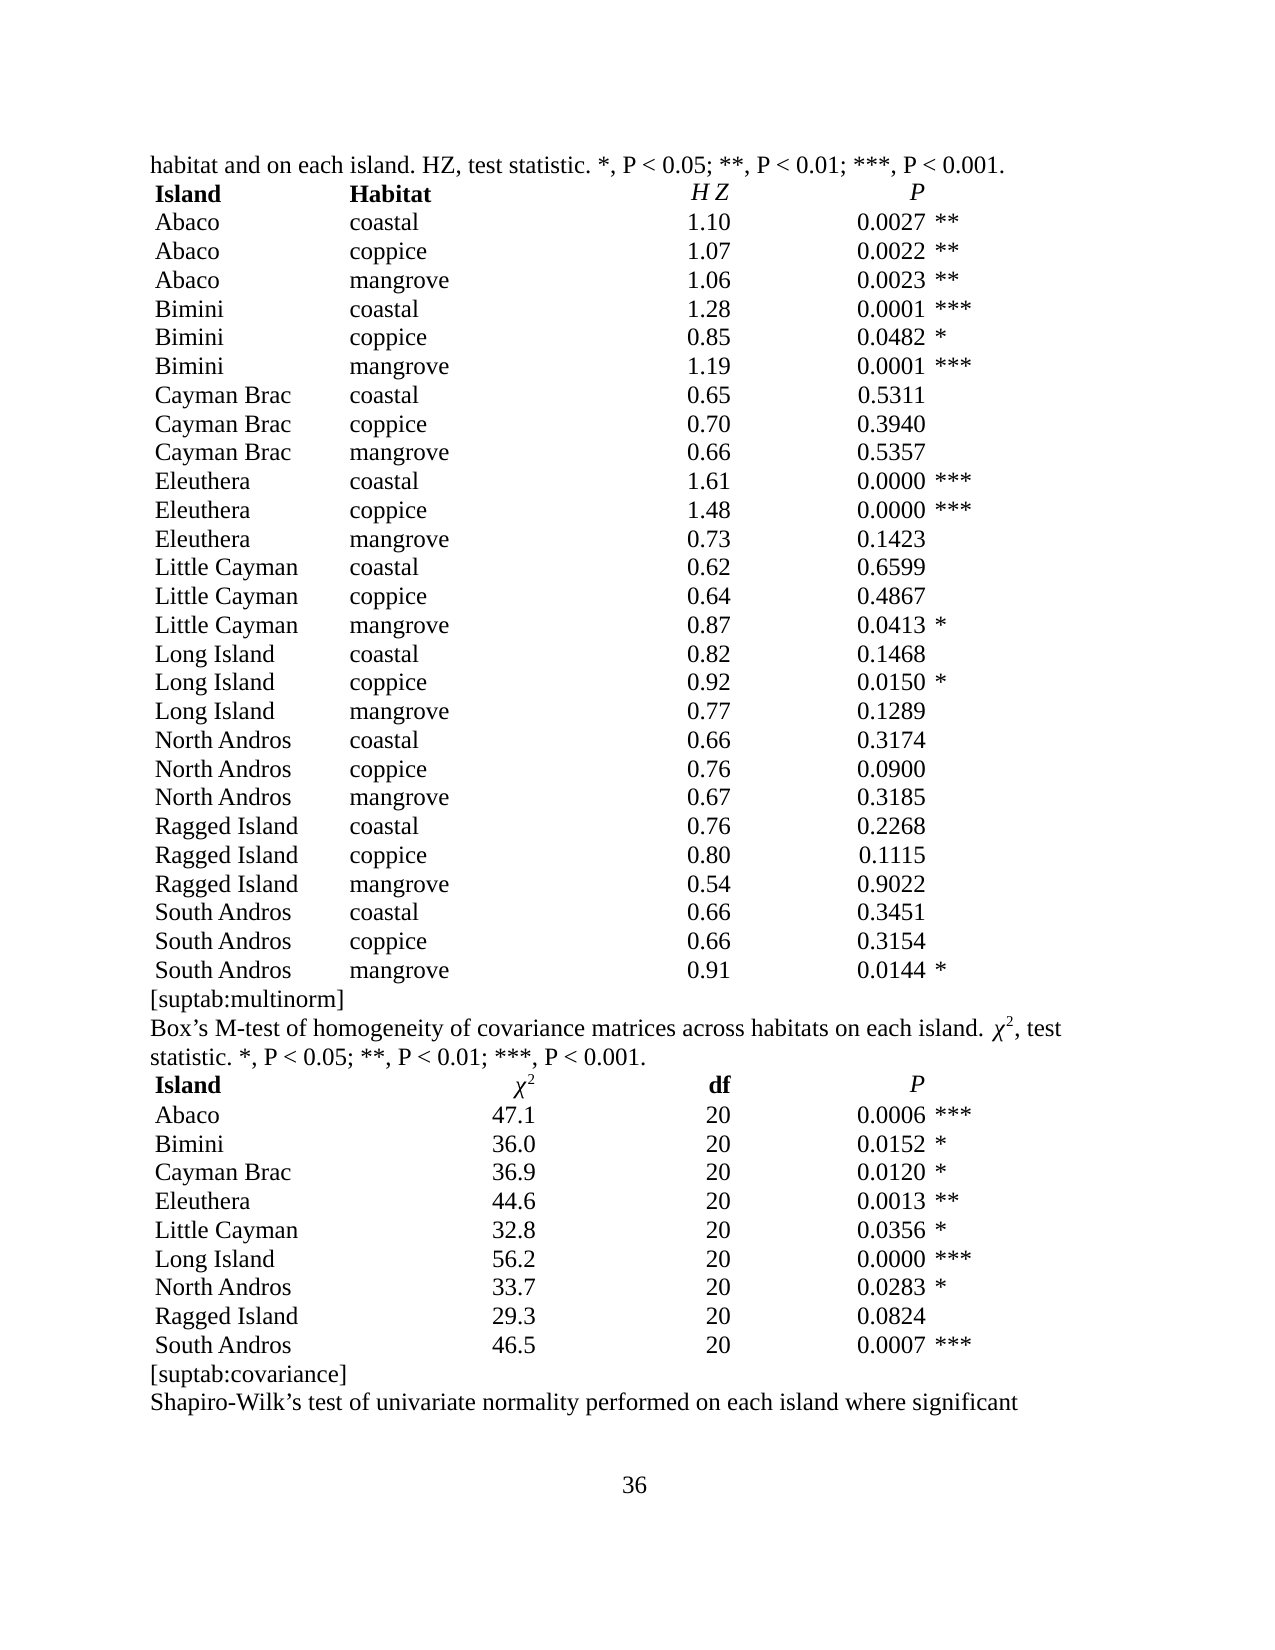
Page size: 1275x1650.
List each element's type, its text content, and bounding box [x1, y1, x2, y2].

table_cell [930, 581, 1125, 610]
table_cell [930, 811, 1125, 840]
table_cell [930, 840, 1125, 869]
table_cell coastal [345, 553, 540, 581]
table_cell *** [930, 294, 1125, 322]
table_cell 20 [540, 1301, 735, 1330]
table_cell Eleuthera [150, 524, 345, 552]
table_cell 20 [540, 1186, 735, 1215]
table_cell Long Island [150, 696, 345, 725]
table_cell 0.1468 [735, 639, 930, 667]
table_cell North Andros [150, 754, 345, 782]
table_cell [930, 409, 1125, 437]
table_cell Cayman Brac [150, 409, 345, 437]
table_cell coppice [345, 840, 540, 869]
table_cell 0.85 [540, 323, 735, 351]
table_cell 0.0001 [735, 351, 930, 380]
table_cell 0.0007 [735, 1330, 930, 1359]
table_cell 0.4867 [735, 581, 930, 610]
table_cell *** [930, 351, 1125, 380]
table_cell 0.70 [540, 409, 735, 437]
table_cell coppice [345, 581, 540, 610]
table_cell 1.07 [540, 236, 735, 265]
table_cell 0.54 [540, 869, 735, 897]
table_cell Little Cayman [150, 610, 345, 639]
table_cell 20 [540, 1330, 735, 1359]
table_cell *** [930, 495, 1125, 524]
table_cell 0.62 [540, 553, 735, 581]
table_cell 0.0000 [735, 466, 930, 495]
table_cell coppice [345, 495, 540, 524]
table_cell mangrove [345, 351, 540, 380]
table_cell 0.1115 [735, 840, 930, 869]
table_cell 0.66 [540, 926, 735, 955]
table_cell 46.5 [345, 1330, 540, 1359]
table_cell * [930, 955, 1125, 984]
table_cell [930, 926, 1125, 955]
text [suptab:multinorm] [150, 984, 1125, 1012]
table_cell mangrove [345, 955, 540, 984]
table_cell 0.0413 [735, 610, 930, 639]
table_cell 0.3185 [735, 783, 930, 811]
table_cell Abaco [150, 236, 345, 265]
table_cell Bimini [150, 1129, 345, 1157]
table_cell [930, 783, 1125, 811]
table_cell * [930, 1215, 1125, 1244]
table_cell 0.67 [540, 783, 735, 811]
table_cell Ragged Island [150, 869, 345, 897]
table_cell 0.82 [540, 639, 735, 667]
table_cell *** [930, 1100, 1125, 1129]
table_header [345, 1071, 540, 1100]
table_cell mangrove [345, 783, 540, 811]
table_cell 33.7 [345, 1273, 540, 1301]
text Shapiro-Wilk’s test of univariate normality performed on each island where significant [150, 1387, 1125, 1416]
table_cell 1.06 [540, 265, 735, 294]
table_cell 0.0482 [735, 323, 930, 351]
table_cell Eleuthera [150, 466, 345, 495]
table_cell 0.66 [540, 438, 735, 466]
table_cell coastal [345, 294, 540, 322]
table_cell 0.77 [540, 696, 735, 725]
table_cell coppice [345, 236, 540, 265]
table_cell 20 [540, 1158, 735, 1186]
table_cell mangrove [345, 696, 540, 725]
table_cell 0.91 [540, 955, 735, 984]
table_header [540, 179, 735, 207]
table_cell 32.8 [345, 1215, 540, 1244]
table_cell 0.66 [540, 725, 735, 754]
table_cell 0.0000 [735, 495, 930, 524]
table_cell 0.0120 [735, 1158, 930, 1186]
table_header [735, 1071, 930, 1100]
table_header [735, 179, 930, 207]
table_cell Little Cayman [150, 1215, 345, 1244]
table_cell 0.0152 [735, 1129, 930, 1157]
table_cell Eleuthera [150, 495, 345, 524]
table_cell 0.9022 [735, 869, 930, 897]
table_header [930, 179, 1125, 207]
table_cell 0.0356 [735, 1215, 930, 1244]
table_cell 0.1289 [735, 696, 930, 725]
table_cell ** [930, 1186, 1125, 1215]
table_cell 0.0283 [735, 1273, 930, 1301]
table_cell 0.76 [540, 811, 735, 840]
table_cell [930, 725, 1125, 754]
table_cell [930, 1301, 1125, 1330]
table_cell 1.28 [540, 294, 735, 322]
table_cell * [930, 323, 1125, 351]
table_cell Bimini [150, 351, 345, 380]
table_cell 0.1423 [735, 524, 930, 552]
table_cell 0.92 [540, 668, 735, 696]
table_cell 29.3 [345, 1301, 540, 1330]
table_cell Bimini [150, 323, 345, 351]
table_cell coppice [345, 323, 540, 351]
table_cell [930, 524, 1125, 552]
table_cell 0.64 [540, 581, 735, 610]
table_cell [930, 380, 1125, 409]
table_cell coppice [345, 409, 540, 437]
text Box’s M-test of homogeneity of covariance matrices across habitats on each island. , test statistic. *, P < 0.05; **, P < 0.01; ***, P < 0.001. [150, 1012, 1125, 1071]
table_cell 36.9 [345, 1158, 540, 1186]
table_cell Abaco [150, 208, 345, 236]
table_cell Abaco [150, 265, 345, 294]
table_cell 1.10 [540, 208, 735, 236]
table_cell 47.1 [345, 1100, 540, 1129]
table_cell 0.3451 [735, 898, 930, 926]
text habitat and on each island. HZ, test statistic. *, P < 0.05; **, P < 0.01; ***, P < 0.001. [150, 150, 1125, 179]
table_cell Abaco [150, 1100, 345, 1129]
table_cell coastal [345, 898, 540, 926]
table_cell 0.2268 [735, 811, 930, 840]
table_cell 0.0900 [735, 754, 930, 782]
table_cell 0.0013 [735, 1186, 930, 1215]
table_cell Cayman Brac [150, 438, 345, 466]
table_cell South Andros [150, 1330, 345, 1359]
table_cell coastal [345, 208, 540, 236]
table_cell Long Island [150, 639, 345, 667]
table_cell 20 [540, 1129, 735, 1157]
table_cell [930, 553, 1125, 581]
table_cell [930, 869, 1125, 897]
table_cell South Andros [150, 955, 345, 984]
table_cell South Andros [150, 898, 345, 926]
table_cell 0.0144 [735, 955, 930, 984]
table_cell 0.0000 [735, 1244, 930, 1272]
table_cell Little Cayman [150, 581, 345, 610]
table_cell coppice [345, 926, 540, 955]
table_cell [930, 438, 1125, 466]
table_cell coastal [345, 639, 540, 667]
table_cell Ragged Island [150, 840, 345, 869]
table_cell 0.3154 [735, 926, 930, 955]
table_header [930, 1071, 1125, 1100]
table_cell 1.19 [540, 351, 735, 380]
table_cell South Andros [150, 926, 345, 955]
table_cell * [930, 1129, 1125, 1157]
table_cell North Andros [150, 1273, 345, 1301]
table_cell 0.3940 [735, 409, 930, 437]
table_header Habitat [345, 179, 540, 207]
table_header Island [150, 179, 345, 207]
table_cell coastal [345, 725, 540, 754]
table_cell * [930, 610, 1125, 639]
table_cell [930, 898, 1125, 926]
table_cell 0.0027 [735, 208, 930, 236]
table_header Island [150, 1071, 345, 1100]
table_cell 20 [540, 1215, 735, 1244]
table_cell [930, 639, 1125, 667]
table_cell [930, 754, 1125, 782]
table_cell 0.0824 [735, 1301, 930, 1330]
table_cell 0.5311 [735, 380, 930, 409]
table_cell 44.6 [345, 1186, 540, 1215]
table_cell Long Island [150, 668, 345, 696]
table_cell *** [930, 466, 1125, 495]
table_cell 0.66 [540, 898, 735, 926]
table_cell Eleuthera [150, 1186, 345, 1215]
table_cell 0.0150 [735, 668, 930, 696]
table_cell mangrove [345, 265, 540, 294]
table_cell 36.0 [345, 1129, 540, 1157]
table_cell ** [930, 208, 1125, 236]
table_cell Cayman Brac [150, 380, 345, 409]
table_cell * [930, 1158, 1125, 1186]
table_cell Little Cayman [150, 553, 345, 581]
table_cell ** [930, 265, 1125, 294]
table_cell 0.0022 [735, 236, 930, 265]
table_cell ** [930, 236, 1125, 265]
table_cell Ragged Island [150, 1301, 345, 1330]
table_cell * [930, 668, 1125, 696]
table_cell mangrove [345, 438, 540, 466]
table_cell Long Island [150, 1244, 345, 1272]
table_cell [930, 696, 1125, 725]
table_cell 56.2 [345, 1244, 540, 1272]
table_cell 20 [540, 1100, 735, 1129]
table_cell 0.65 [540, 380, 735, 409]
table_cell 0.5357 [735, 438, 930, 466]
table_cell * [930, 1273, 1125, 1301]
table_cell North Andros [150, 783, 345, 811]
table_cell mangrove [345, 524, 540, 552]
table_cell 0.3174 [735, 725, 930, 754]
table_cell coppice [345, 754, 540, 782]
table_cell 0.6599 [735, 553, 930, 581]
table_cell 0.0006 [735, 1100, 930, 1129]
table_cell 20 [540, 1273, 735, 1301]
table_cell 0.0001 [735, 294, 930, 322]
text [suptab:covariance] [150, 1359, 1125, 1387]
table_cell 0.73 [540, 524, 735, 552]
table_cell 0.80 [540, 840, 735, 869]
table_cell Ragged Island [150, 811, 345, 840]
table_cell coastal [345, 811, 540, 840]
table_cell 1.48 [540, 495, 735, 524]
table_cell 0.76 [540, 754, 735, 782]
table_cell mangrove [345, 869, 540, 897]
table_cell coastal [345, 380, 540, 409]
table_cell *** [930, 1330, 1125, 1359]
table_cell coppice [345, 668, 540, 696]
table_cell 1.61 [540, 466, 735, 495]
table_cell mangrove [345, 610, 540, 639]
table_cell Cayman Brac [150, 1158, 345, 1186]
table_cell *** [930, 1244, 1125, 1272]
table_cell North Andros [150, 725, 345, 754]
table_cell coastal [345, 466, 540, 495]
table_cell 20 [540, 1244, 735, 1272]
table_cell 0.0023 [735, 265, 930, 294]
table_cell Bimini [150, 294, 345, 322]
table_cell 0.87 [540, 610, 735, 639]
table_header df [540, 1071, 735, 1100]
